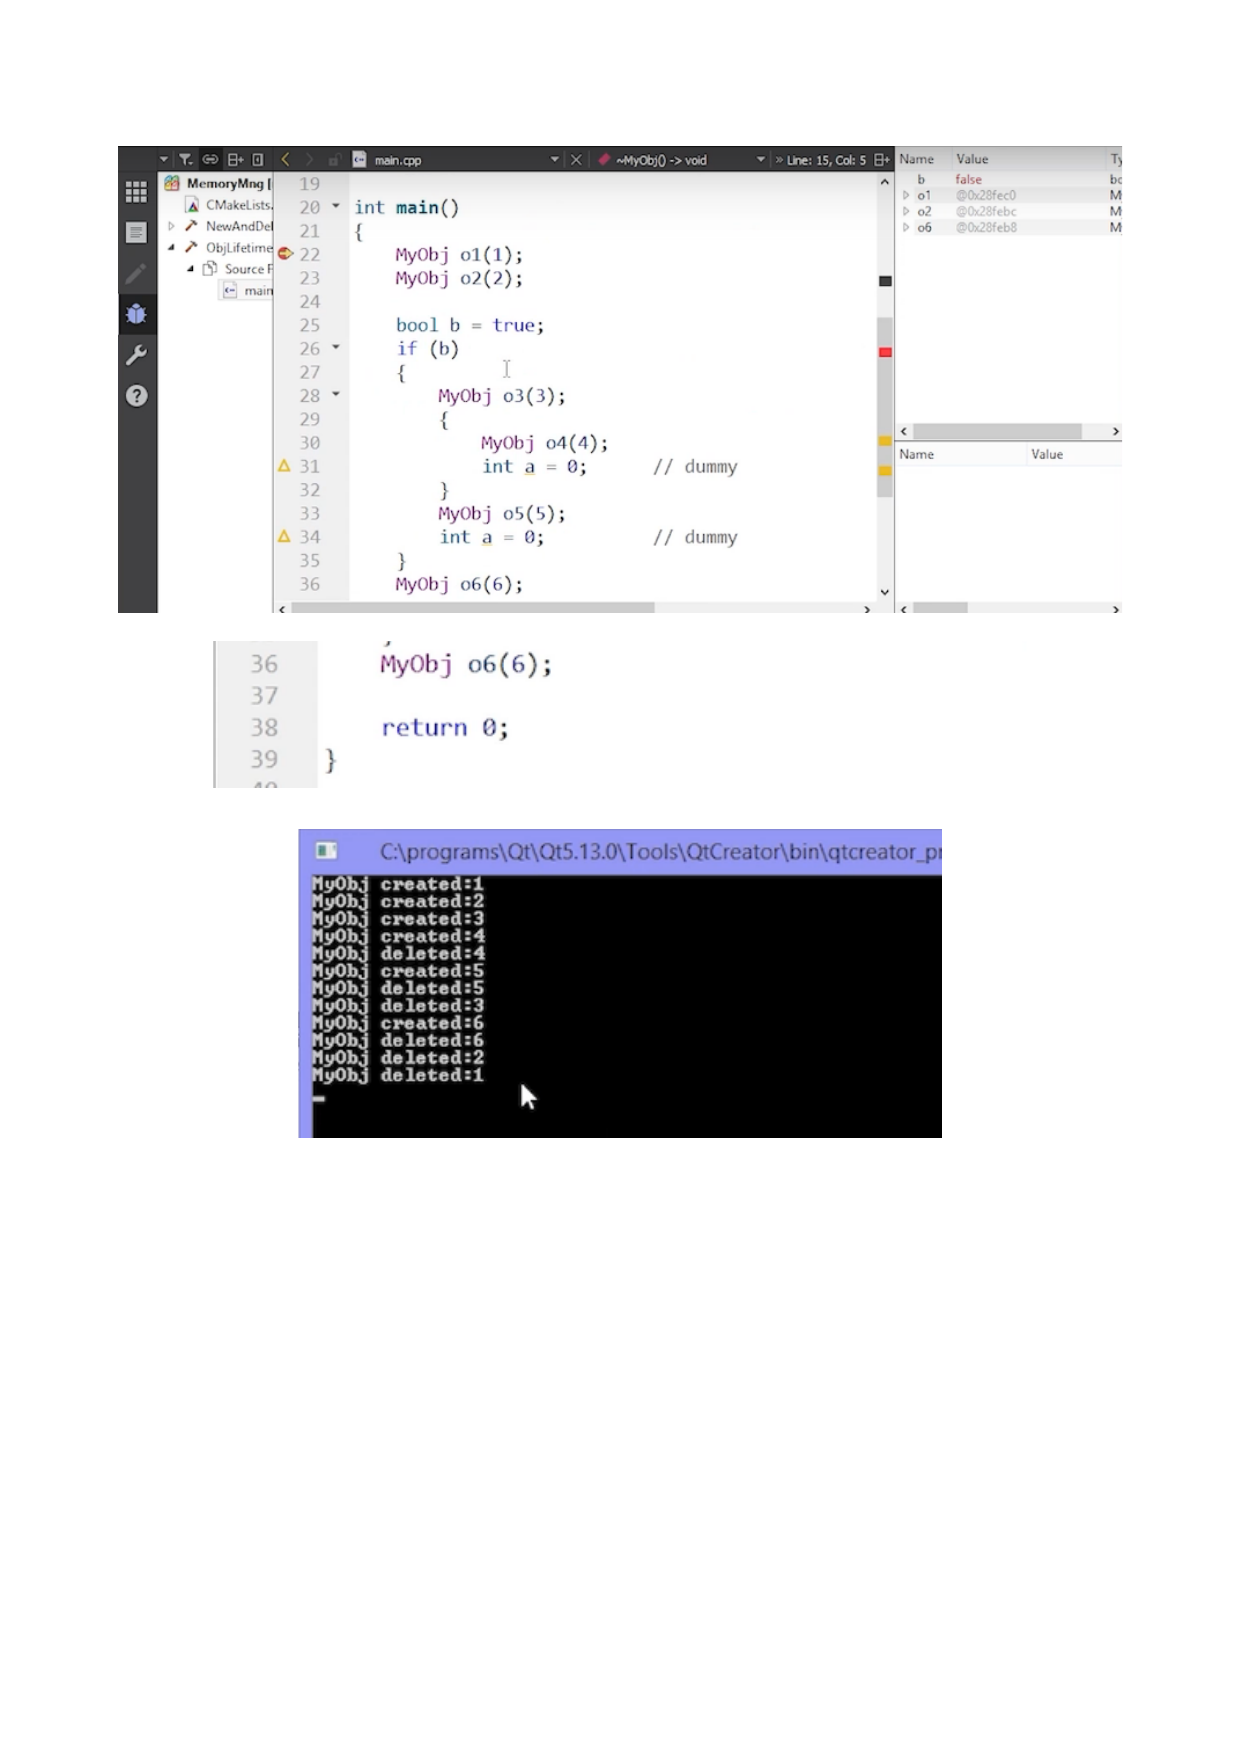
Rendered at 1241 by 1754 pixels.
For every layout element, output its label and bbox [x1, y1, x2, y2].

picture [213, 641, 1028, 788]
picture [118, 146, 1123, 613]
picture [298, 829, 942, 1138]
